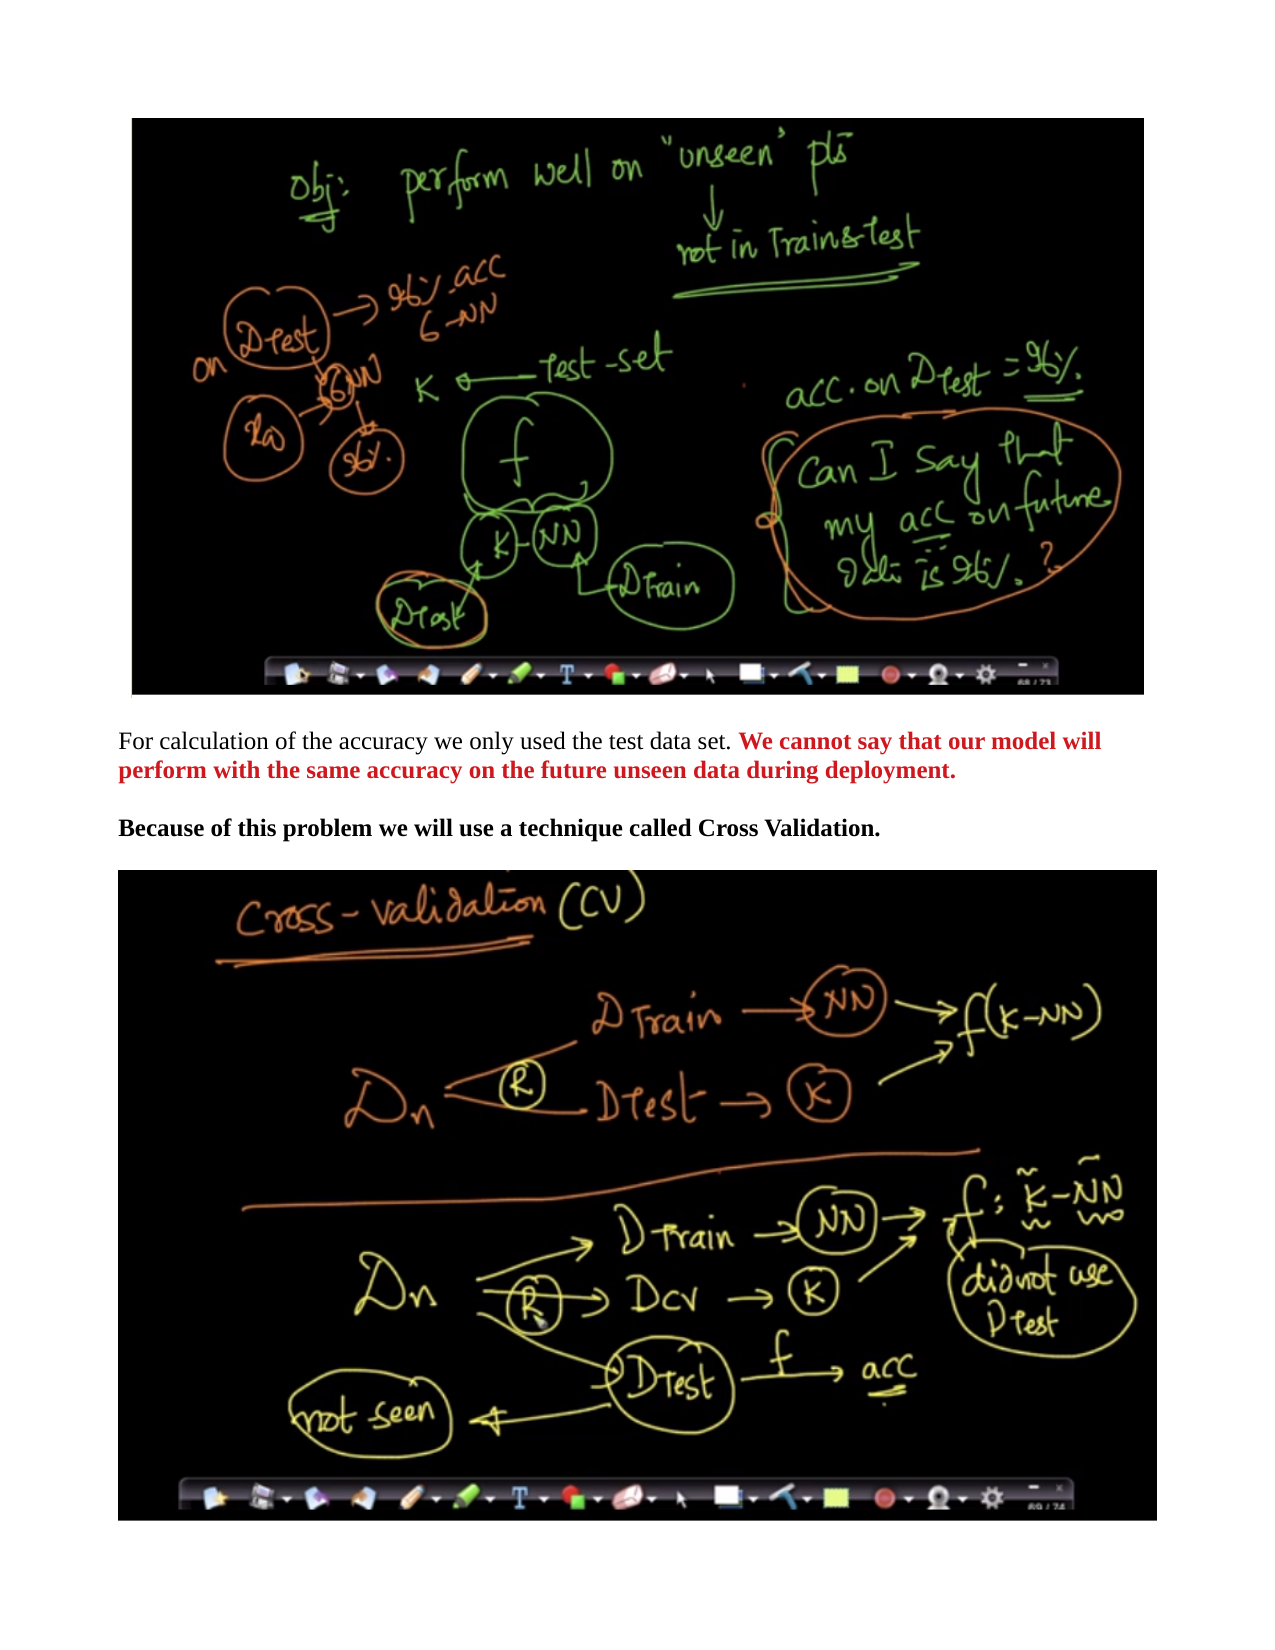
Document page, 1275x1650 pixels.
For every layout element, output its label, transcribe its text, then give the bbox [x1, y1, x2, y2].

text Because of this problem we will use a technique called Cross Validation. [118, 813, 1157, 841]
picture [118, 870, 1157, 1522]
picture [131, 118, 1144, 698]
text For calculation of the accuracy we only used the test data set. We cannot say that our model will perform with the same accuracy on the future unseen data during deployment. [118, 726, 1157, 784]
